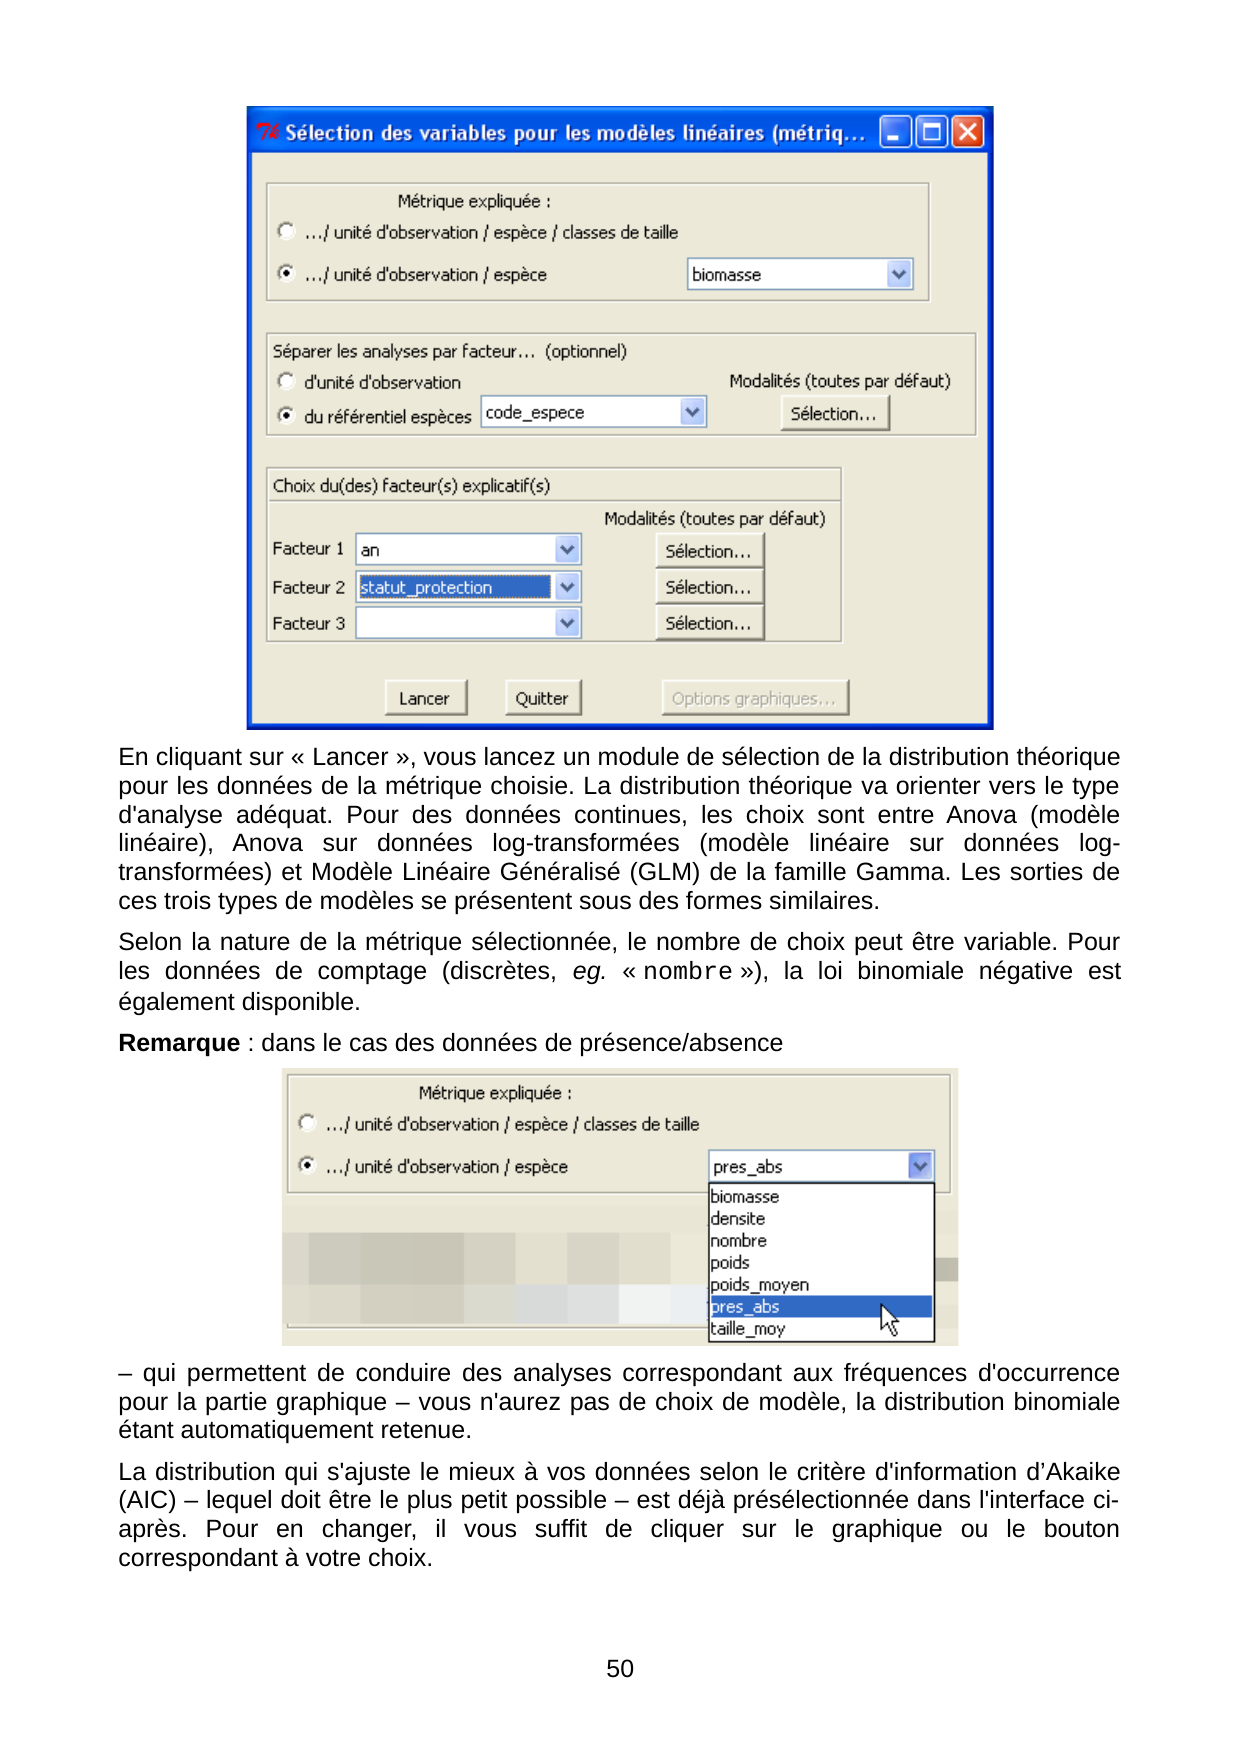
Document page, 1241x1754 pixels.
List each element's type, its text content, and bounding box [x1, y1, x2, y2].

text La distribution qui s'ajuste le mieux à vos données selon le critère d'information d’Akaike (AIC) – lequel doit être le plus petit possible – est déjà présélectionnée dans l'interface ci-après. Pour en changer, il vous suffit de cliquer sur le graphique ou le bouton correspondant à votre choix. [118, 1457, 1122, 1572]
picture [246, 106, 994, 730]
text Remarque : dans le cas des données de présence/absence [118, 1028, 1122, 1057]
picture [281, 1068, 959, 1346]
text En cliquant sur « Lancer », vous lancez un module de sélection de la distribution théorique pour les données de la métrique choisie. La distribution théorique va orienter vers le type d'analyse adéquat. Pour des données continues, les choix sont entre Anova (modèle linéaire), Anova sur données log-transformées (modèle linéaire sur données log-transformées) et Modèle Linéaire Généralisé (GLM) de la famille Gamma. Les sorties de ces trois types de modèles se présentent sous des formes similaires. [118, 742, 1122, 914]
text Selon la nature de la métrique sélectionnée, le nombre de choix peut être variable. Pour les données de comptage (discrètes, eg. « nombre »), la loi binomiale négative est également disponible. [118, 927, 1122, 1015]
text – qui permettent de conduire des analyses correspondant aux fréquences d'occurrence pour la partie graphique – vous n'aurez pas de choix de modèle, la distribution binomiale étant automatiquement retenue. [118, 1358, 1122, 1444]
